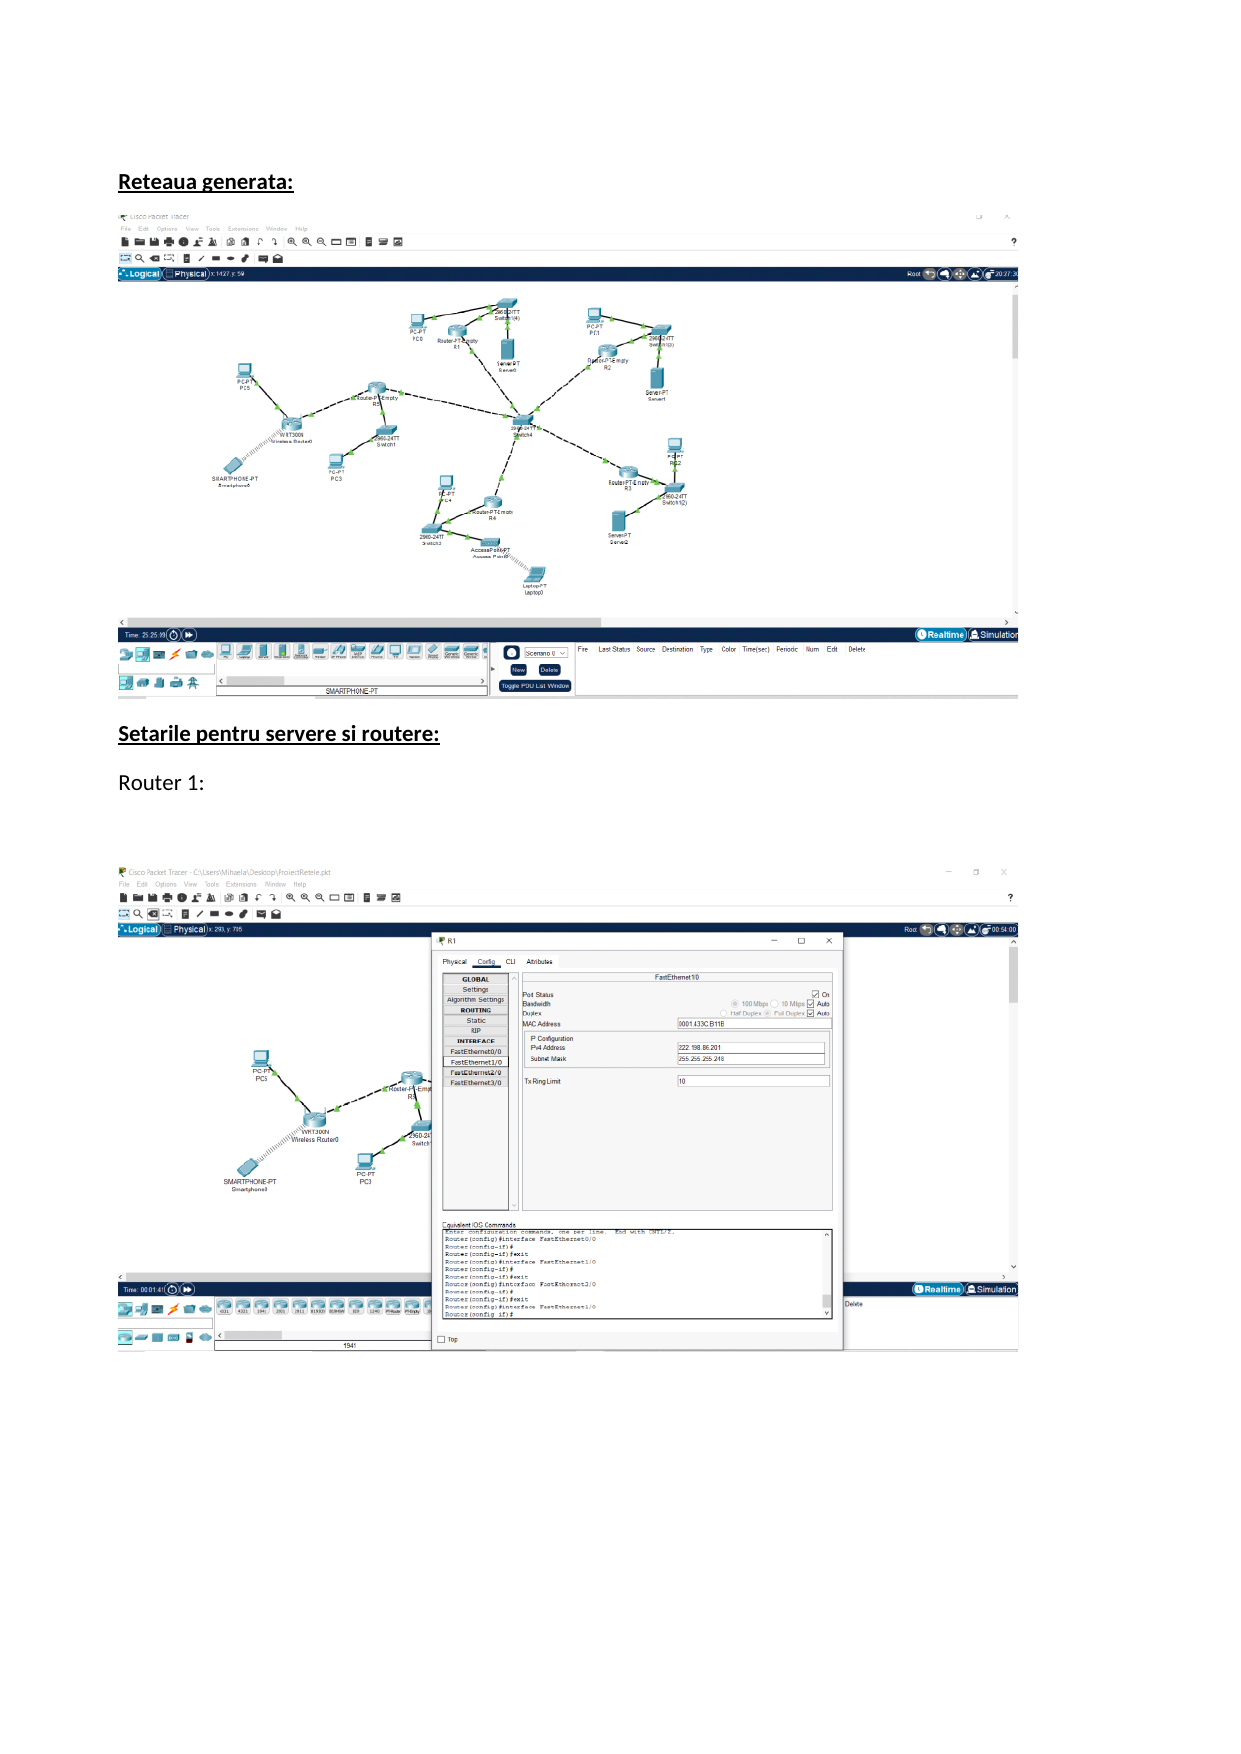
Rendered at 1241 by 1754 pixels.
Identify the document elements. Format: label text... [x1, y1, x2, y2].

text Reteaua generata: [118, 167, 1122, 195]
text Router 1: [118, 768, 1122, 796]
text Setarile pentru servere si routere: [118, 719, 1122, 747]
